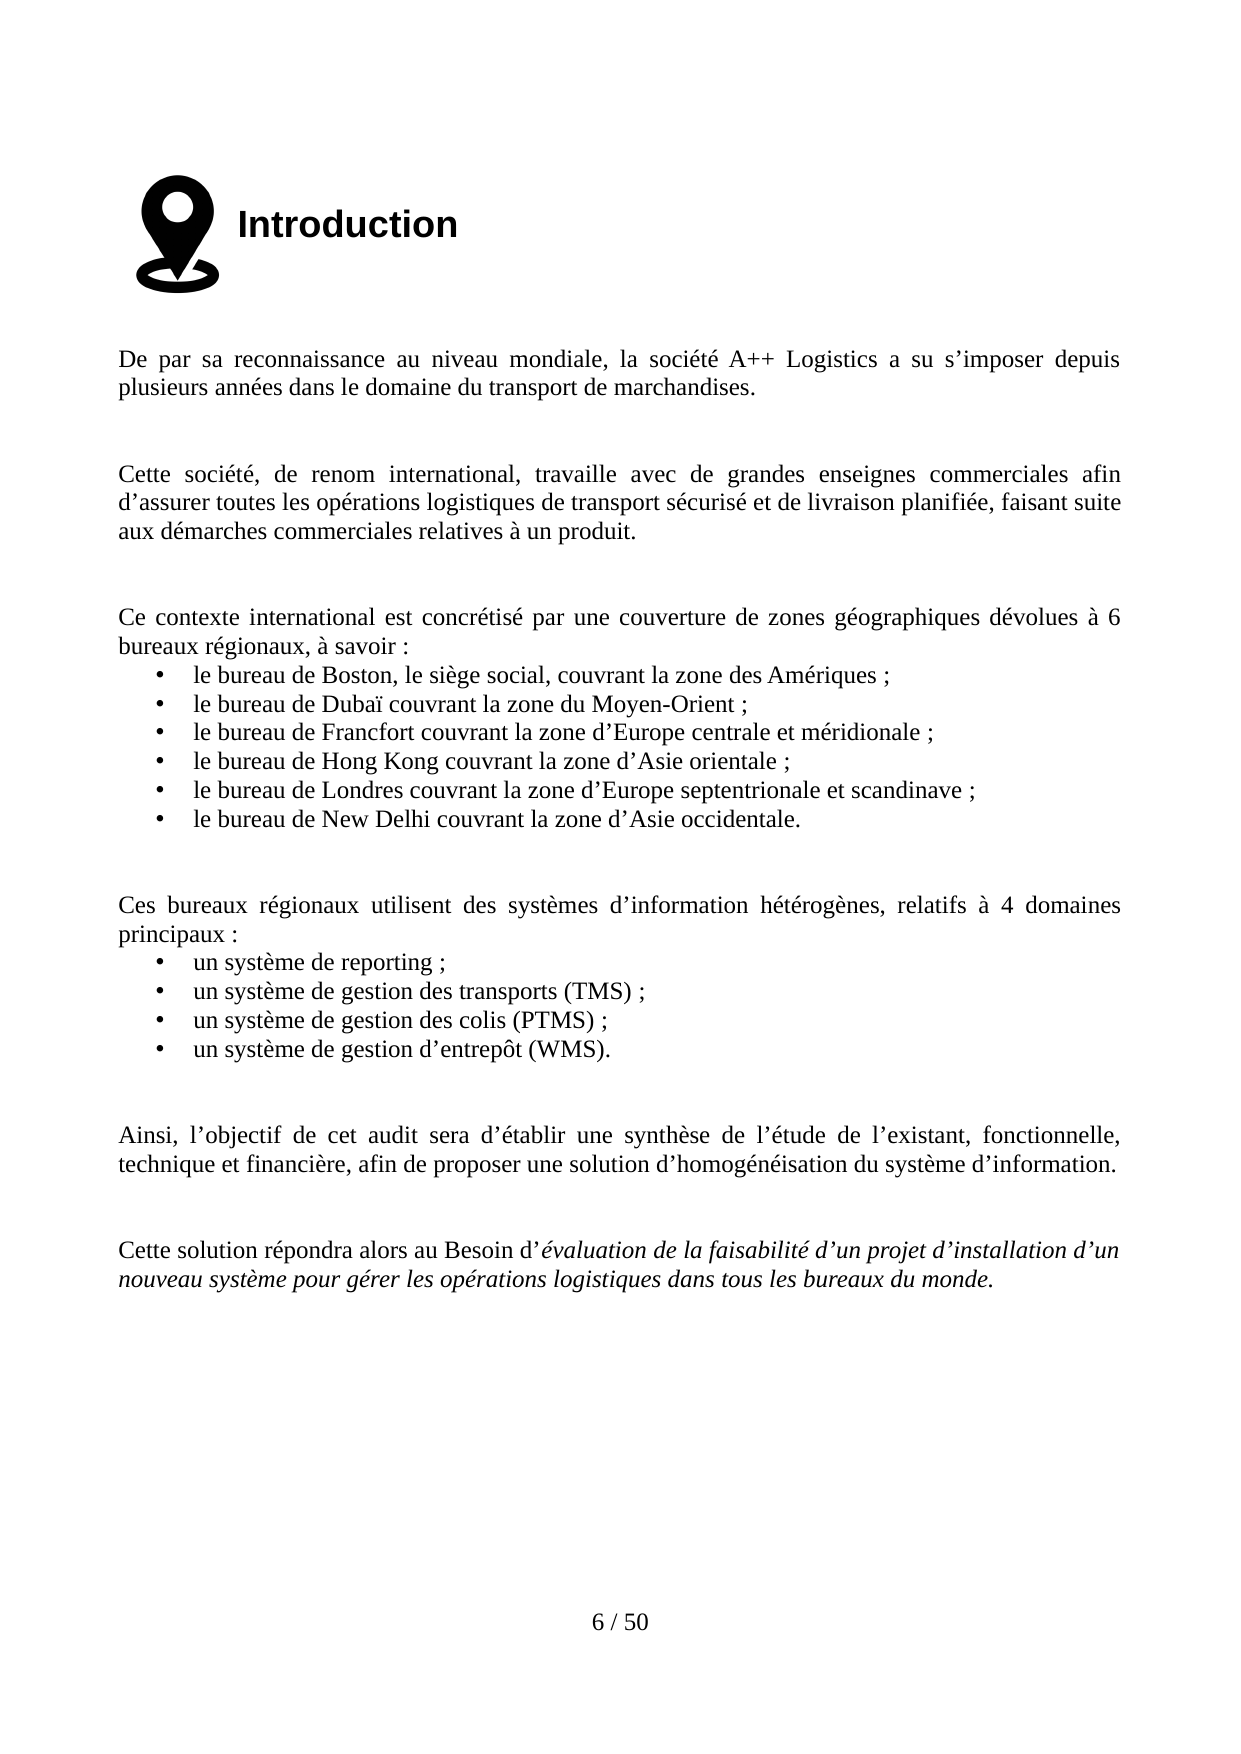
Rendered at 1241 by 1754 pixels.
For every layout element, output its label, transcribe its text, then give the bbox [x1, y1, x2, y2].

list un système de gestion des transports (TMS) ; [156, 976, 1122, 1005]
text Ainsi, l’objectif de cet audit sera d’établir une synthèse de l’étude de l’existant, fonctionnelle, technique et financière, afin de proposer une solution d’homogénéisation du système d’information. [118, 1120, 1122, 1177]
list le bureau de Dubaï couvrant la zone du Moyen-Orient ; [156, 689, 1122, 717]
subtitle Introduction [238, 201, 1122, 245]
list le bureau de Londres couvrant la zone d’Europe septentrionale et scandinave ; [156, 775, 1122, 804]
list un système de reporting ; [156, 947, 1122, 976]
list le bureau de Francfort couvrant la zone d’Europe centrale et méridionale ; [156, 717, 1122, 746]
text De par sa reconnaissance au niveau mondiale, la société A++ Logistics a su s’imposer depuis plusieurs années dans le domaine du transport de marchandises. [118, 344, 1122, 401]
text Ces bureaux régionaux utilisent des systèmes d’information hétérogènes, relatifs à 4 domaines principaux : [118, 890, 1122, 947]
list le bureau de Hong Kong couvrant la zone d’Asie orientale ; [156, 746, 1122, 775]
text Cette solution répondra alors au Besoin d’évaluation de la faisabilité d’un projet d’installation d’un nouveau système pour gérer les opérations logistiques dans tous les bureaux du monde. [118, 1235, 1122, 1292]
list un système de gestion d’entrepôt (WMS). [156, 1034, 1122, 1062]
list le bureau de Boston, le siège social, couvrant la zone des Amériques ; [156, 660, 1122, 689]
text Ce contexte international est concrétisé par une couverture de zones géographiques dévolues à 6 bureaux régionaux, à savoir : [118, 602, 1122, 660]
list un système de gestion des colis (PTMS) ; [156, 1005, 1122, 1034]
picture [117, 174, 238, 294]
text Cette société, de renom international, travaille avec de grandes enseignes commerciales afin d’assurer toutes les opérations logistiques de transport sécurisé et de livraison planifiée, faisant suite aux démarches commerciales relatives à un produit. [118, 459, 1122, 545]
list le bureau de New Delhi couvrant la zone d’Asie occidentale. [156, 804, 1122, 832]
